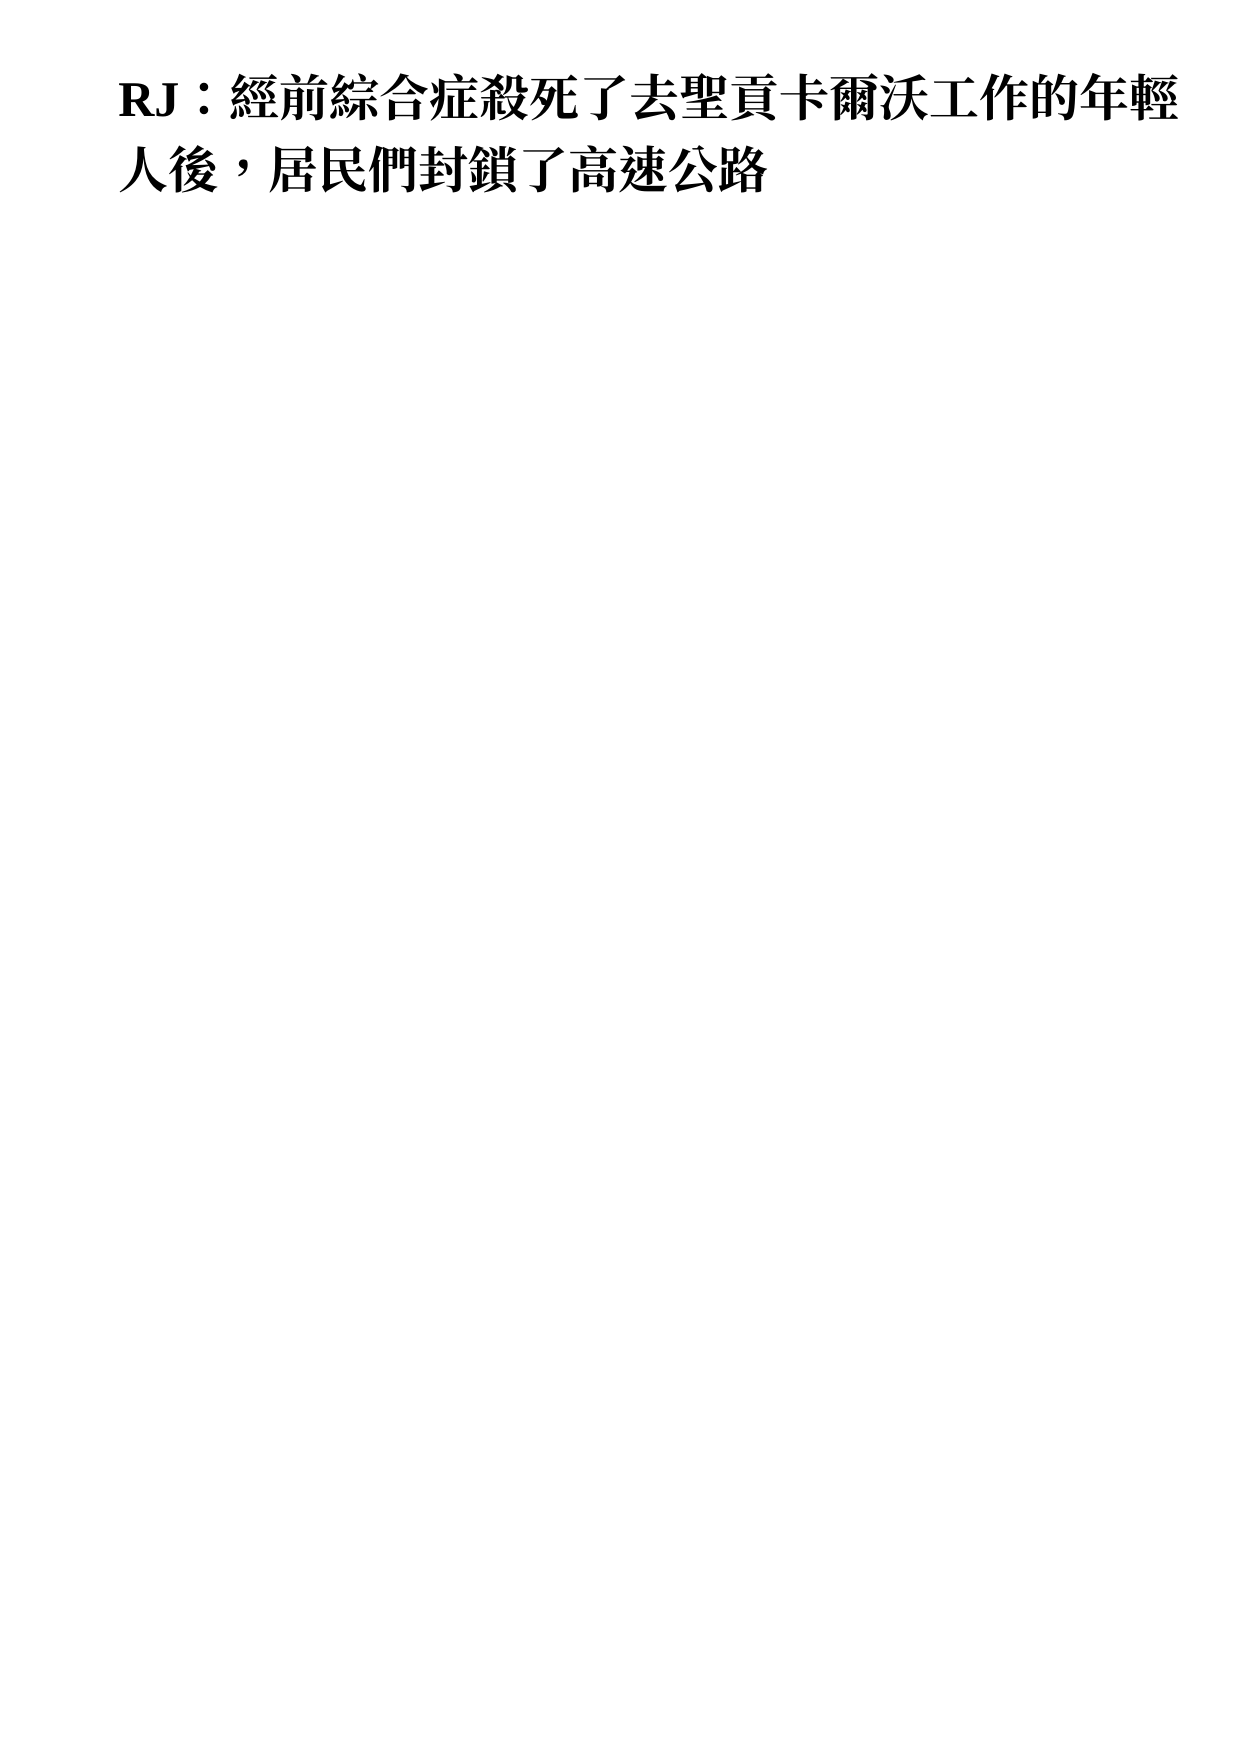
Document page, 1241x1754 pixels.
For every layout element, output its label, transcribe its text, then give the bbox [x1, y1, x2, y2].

subtitle RJ：經前綜合症殺死了去聖貢卡爾沃工作的年輕人後，居民們封鎖了高速公路 [118, 59, 1181, 203]
